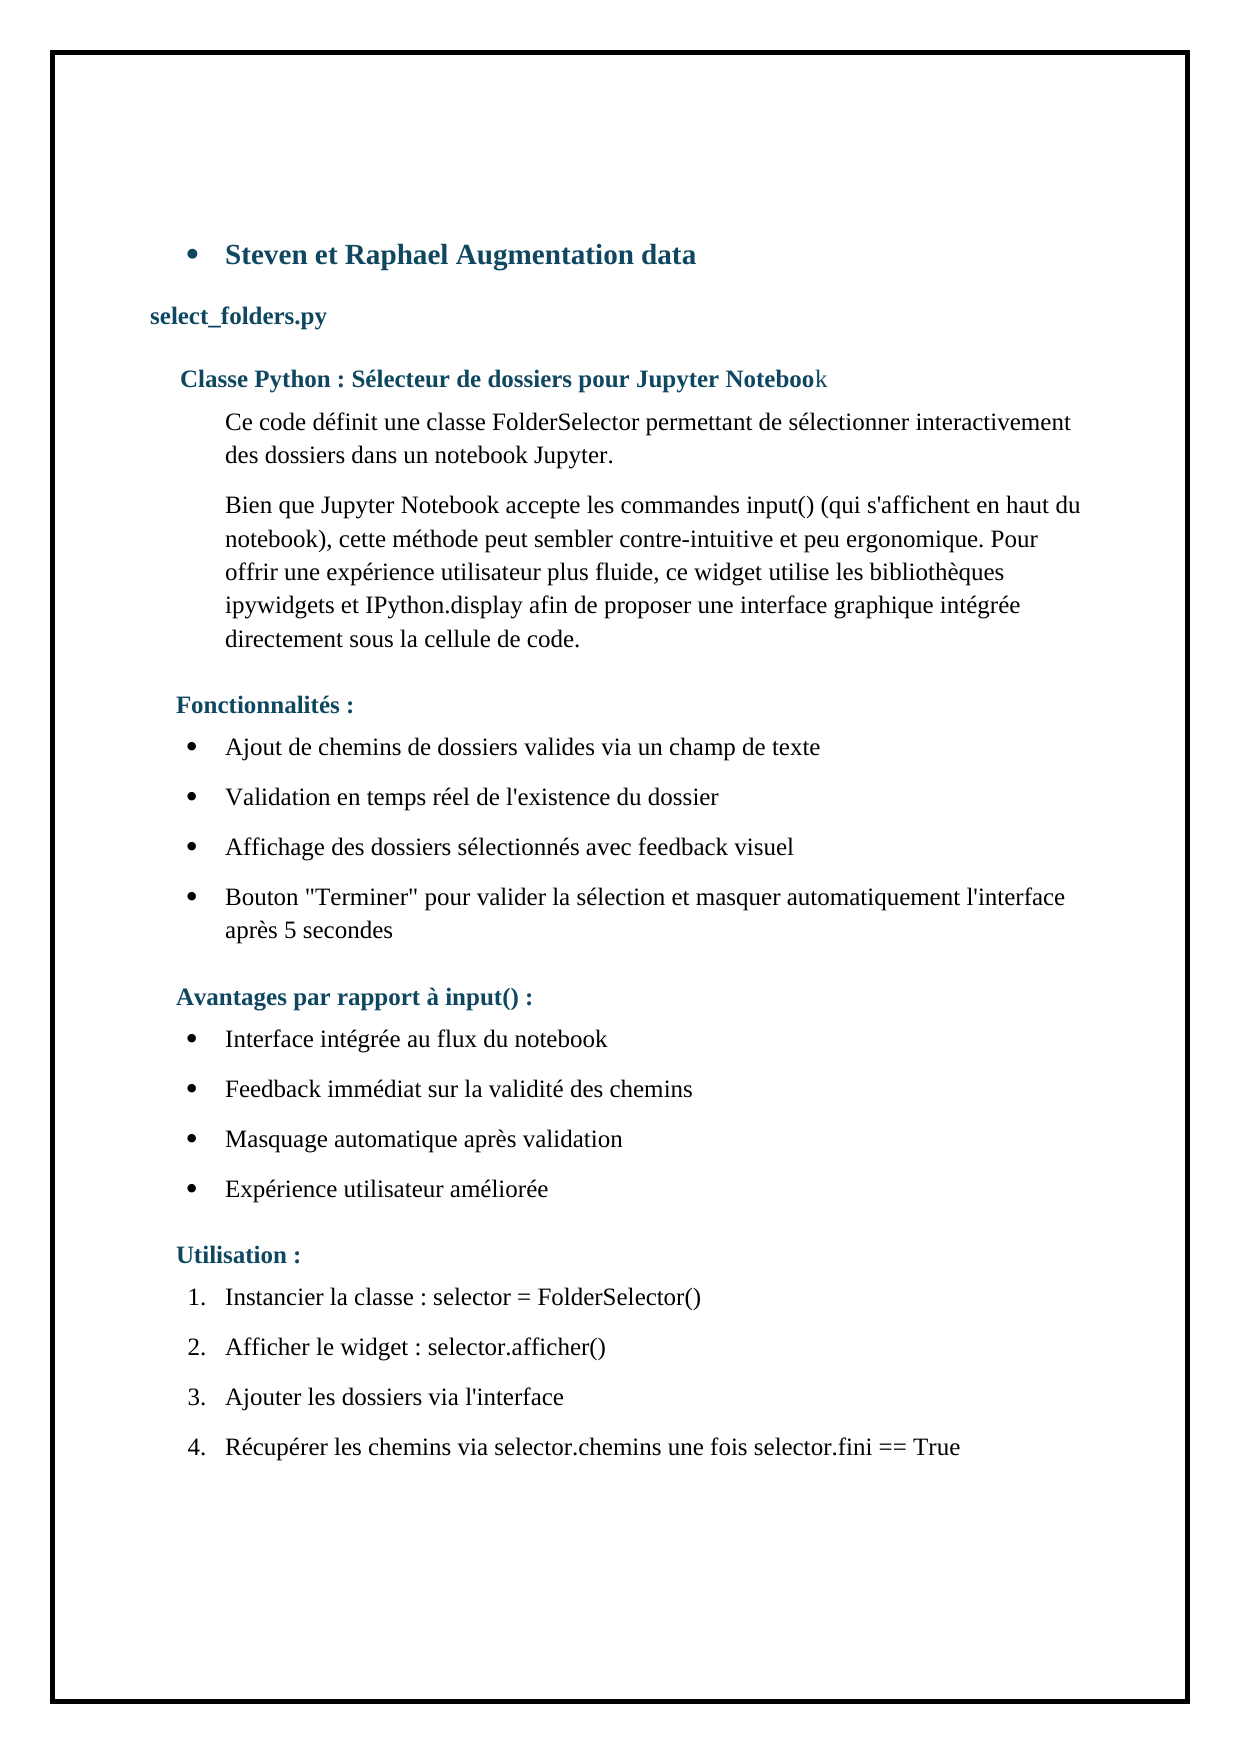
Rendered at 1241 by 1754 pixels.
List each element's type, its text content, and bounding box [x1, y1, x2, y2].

list Masquage automatique après validation [187, 1124, 1090, 1152]
list Bouton "Terminer" pour valider la sélection et masquer automatiquement l'interface après 5 secondes [187, 882, 1090, 944]
subtitle 📁 Classe Python : Sélecteur de dossiers pour Jupyter Notebook [150, 360, 1090, 393]
list Interface intégrée au flux du notebook [187, 1024, 1090, 1052]
subtitle 🔧 Fonctionnalités : [150, 690, 1090, 719]
list Afficher le widget : selector.afficher() [187, 1332, 1090, 1361]
list Feedback immédiat sur la validité des chemins [187, 1074, 1090, 1102]
list Récupérer les chemins via selector.chemins une fois selector.fini == True [187, 1432, 1090, 1461]
list Expérience utilisateur améliorée [187, 1174, 1090, 1202]
list Steven et Raphael Augmentation data [187, 237, 1090, 271]
list Instancier la classe : selector = FolderSelector() [187, 1282, 1090, 1311]
subtitle select_folders.py [150, 301, 1090, 330]
text Bien que Jupyter Notebook accepte les commandes input() (qui s'affichent en haut du notebook), cette méthode peut sembler contre-intuitive et peu ergonomique. Pour offrir une expérience utilisateur plus fluide, ce widget utilise les bibliothèques ipywidgets et IPython.display afin de proposer une interface graphique intégrée directement sous la cellule de code. [225, 490, 1090, 652]
subtitle 🧩 Avantages par rapport à input() : [150, 982, 1090, 1011]
list Affichage des dossiers sélectionnés avec feedback visuel [187, 832, 1090, 861]
subtitle 🧩 Utilisation : [150, 1240, 1090, 1269]
text Ce code définit une classe FolderSelector permettant de sélectionner interactivement des dossiers dans un notebook Jupyter. [225, 407, 1090, 469]
list Ajout de chemins de dossiers valides via un champ de texte [187, 732, 1090, 761]
list Validation en temps réel de l'existence du dossier [187, 782, 1090, 811]
list Ajouter les dossiers via l'interface [187, 1382, 1090, 1411]
